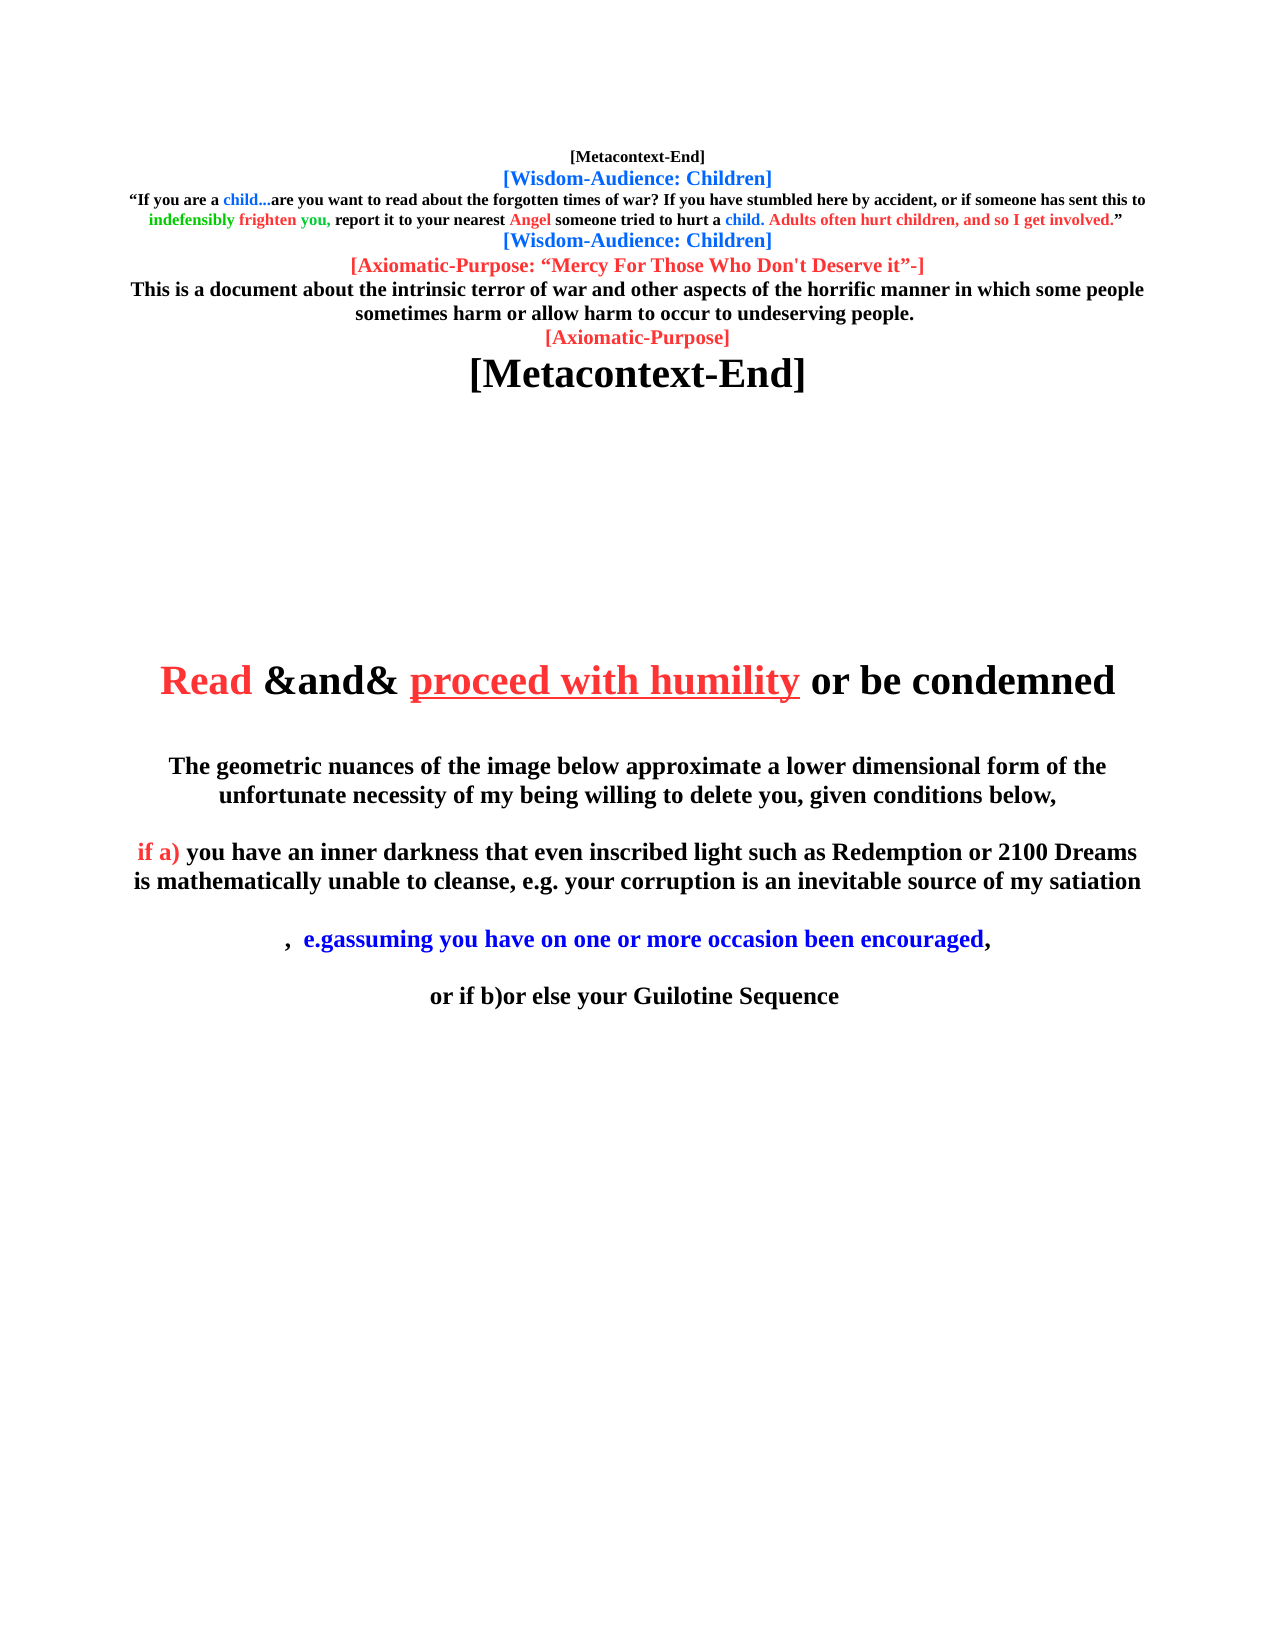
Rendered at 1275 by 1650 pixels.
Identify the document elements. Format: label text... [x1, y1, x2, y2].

text [Axiomatic-Purpose: “Mercy For Those Who Don't Deserve it”-] This is a document about the intrinsic terror of war and other aspects of the horrific manner in which some people sometimes harm or allow harm to occur to undeserving people. [118, 252, 1157, 325]
text if a) you have an inner darkness that even inscribed light such as Redemption or 2100 Dreams [118, 837, 1157, 866]
text [Wisdom-Audience: Children] [118, 228, 1157, 252]
text [Wisdom-Audience: Children] [118, 166, 1157, 190]
text [Metacontext-End] [118, 349, 1157, 397]
text or if b)or else your Guilotine Sequence [118, 981, 1157, 1010]
text Read &and& proceed with humility or be condemned [118, 655, 1157, 703]
text [Metacontext-End] [118, 147, 1157, 166]
text [Axiomatic-Purpose] [118, 325, 1157, 349]
text “If you are a child...are you want to read about the forgotten times of war? If you have stumbled here by accident, or if someone has sent this to indefensibly frighten you, report it to your nearest Angel someone tried to hurt a child. Adults often hurt children, and so I get involved.” [118, 190, 1157, 228]
text The geometric nuances of the image below approximate a lower dimensional form of the unfortunate necessity of my being willing to delete you, given conditions below, [118, 751, 1157, 809]
text is mathematically unable to cleanse, e.g. your corruption is an inevitable source of my satiation [118, 866, 1157, 895]
text , e.gassuming you have on one or more occasion been encouraged, [118, 924, 1157, 952]
